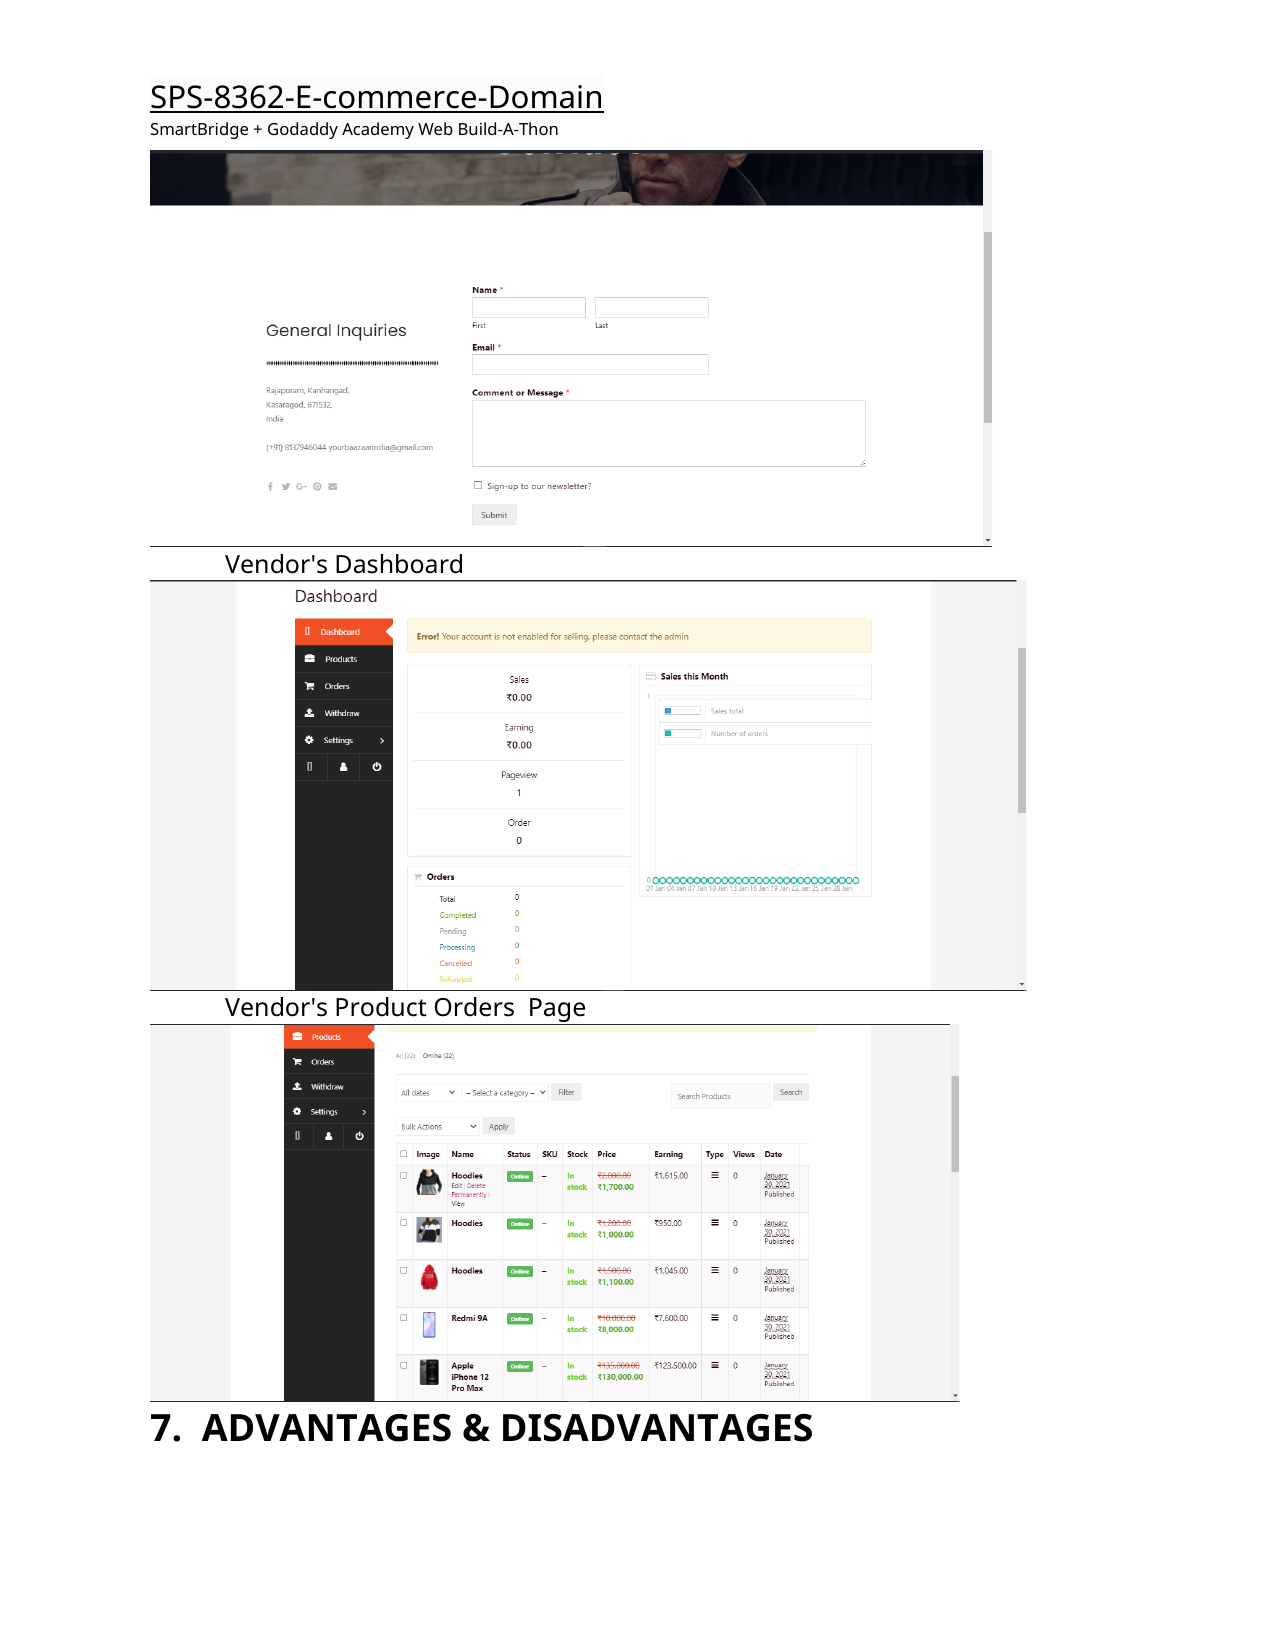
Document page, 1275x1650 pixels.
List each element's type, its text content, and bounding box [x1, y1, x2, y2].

text Vendor's Product Orders Page [150, 990, 1125, 1402]
picture [150, 150, 993, 547]
picture [150, 1024, 960, 1402]
text Vendor's Dashboard [150, 547, 1125, 581]
picture [150, 580, 1027, 991]
text 7. ADVANTAGES & DISADVANTAGES [150, 1402, 1125, 1453]
